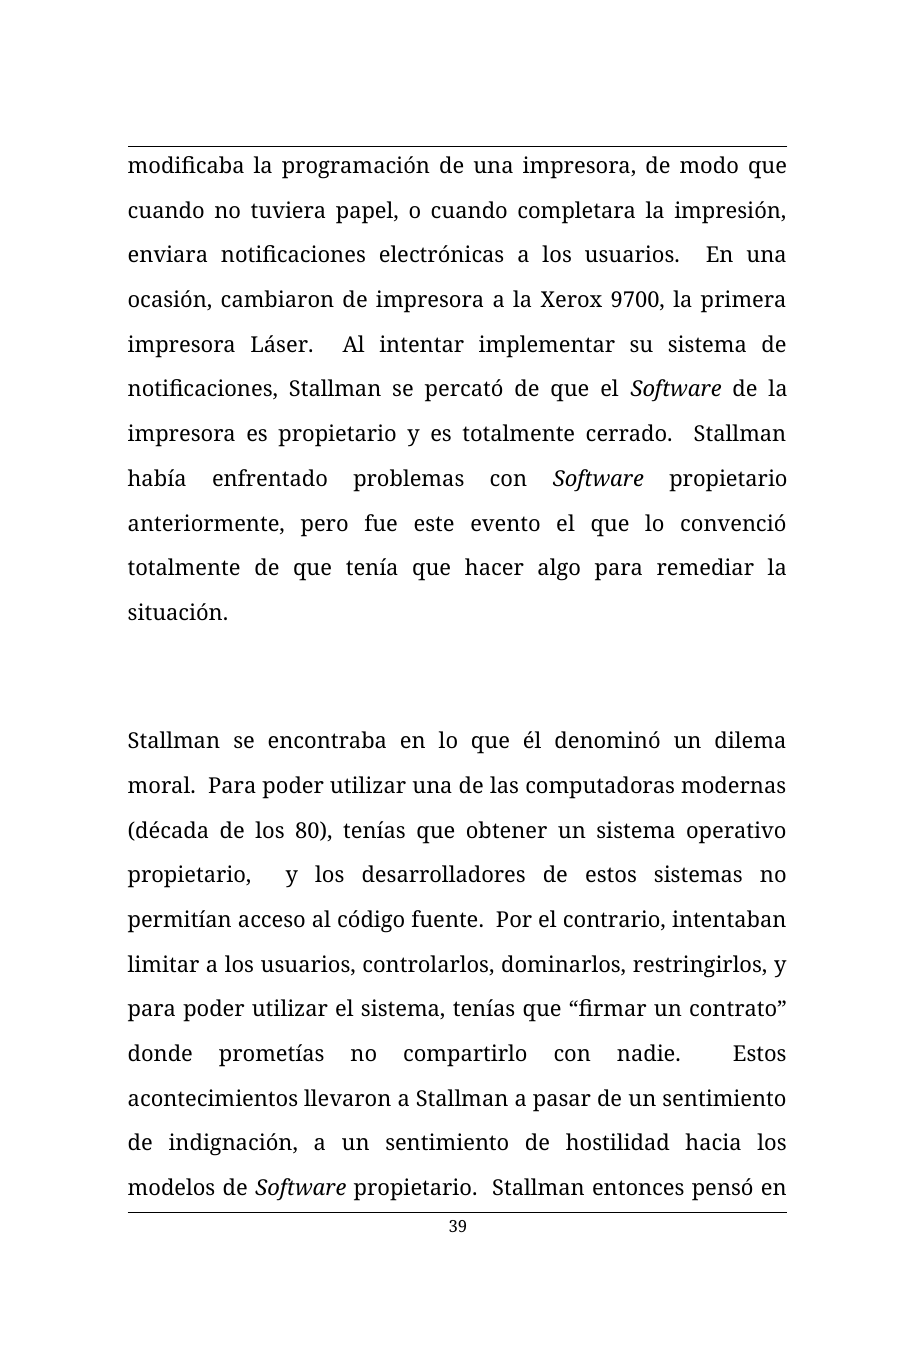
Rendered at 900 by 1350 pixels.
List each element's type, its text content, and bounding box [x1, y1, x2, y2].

text modificaba la programación de una impresora, de modo que cuando no tuviera papel, o cuando completara la impresión, enviara notificaciones electrónicas a los usuarios. En una ocasión, cambiaron de impresora a la Xerox 9700, la primera impresora Láser. Al intentar implementar su sistema de notificaciones, Stallman se percató de que el Software de la impresora es propietario y es totalmente cerrado. Stallman había enfrentado problemas con Software propietario anteriormente, pero fue este evento el que lo convenció totalmente de que tenía que hacer algo para remediar la situación. [127, 150, 787, 627]
text Stallman se encontraba en lo que él denominó un dilema moral. Para poder utilizar una de las computadoras modernas (década de los 80), tenías que obtener un sistema operativo propietario, y los desarrolladores de estos sistemas no permitían acceso al código fuente. Por el contrario, intentaban limitar a los usuarios, controlarlos, dominarlos, restringirlos, y para poder utilizar el sistema, tenías que “firmar un contrato” donde prometías no compartirlo con nadie. Estos acontecimientos llevaron a Stallman a pasar de un sentimiento de indignación, a un sentimiento de hostilidad hacia los modelos de Software propietario. Stallman entonces pensó en [127, 725, 787, 1202]
